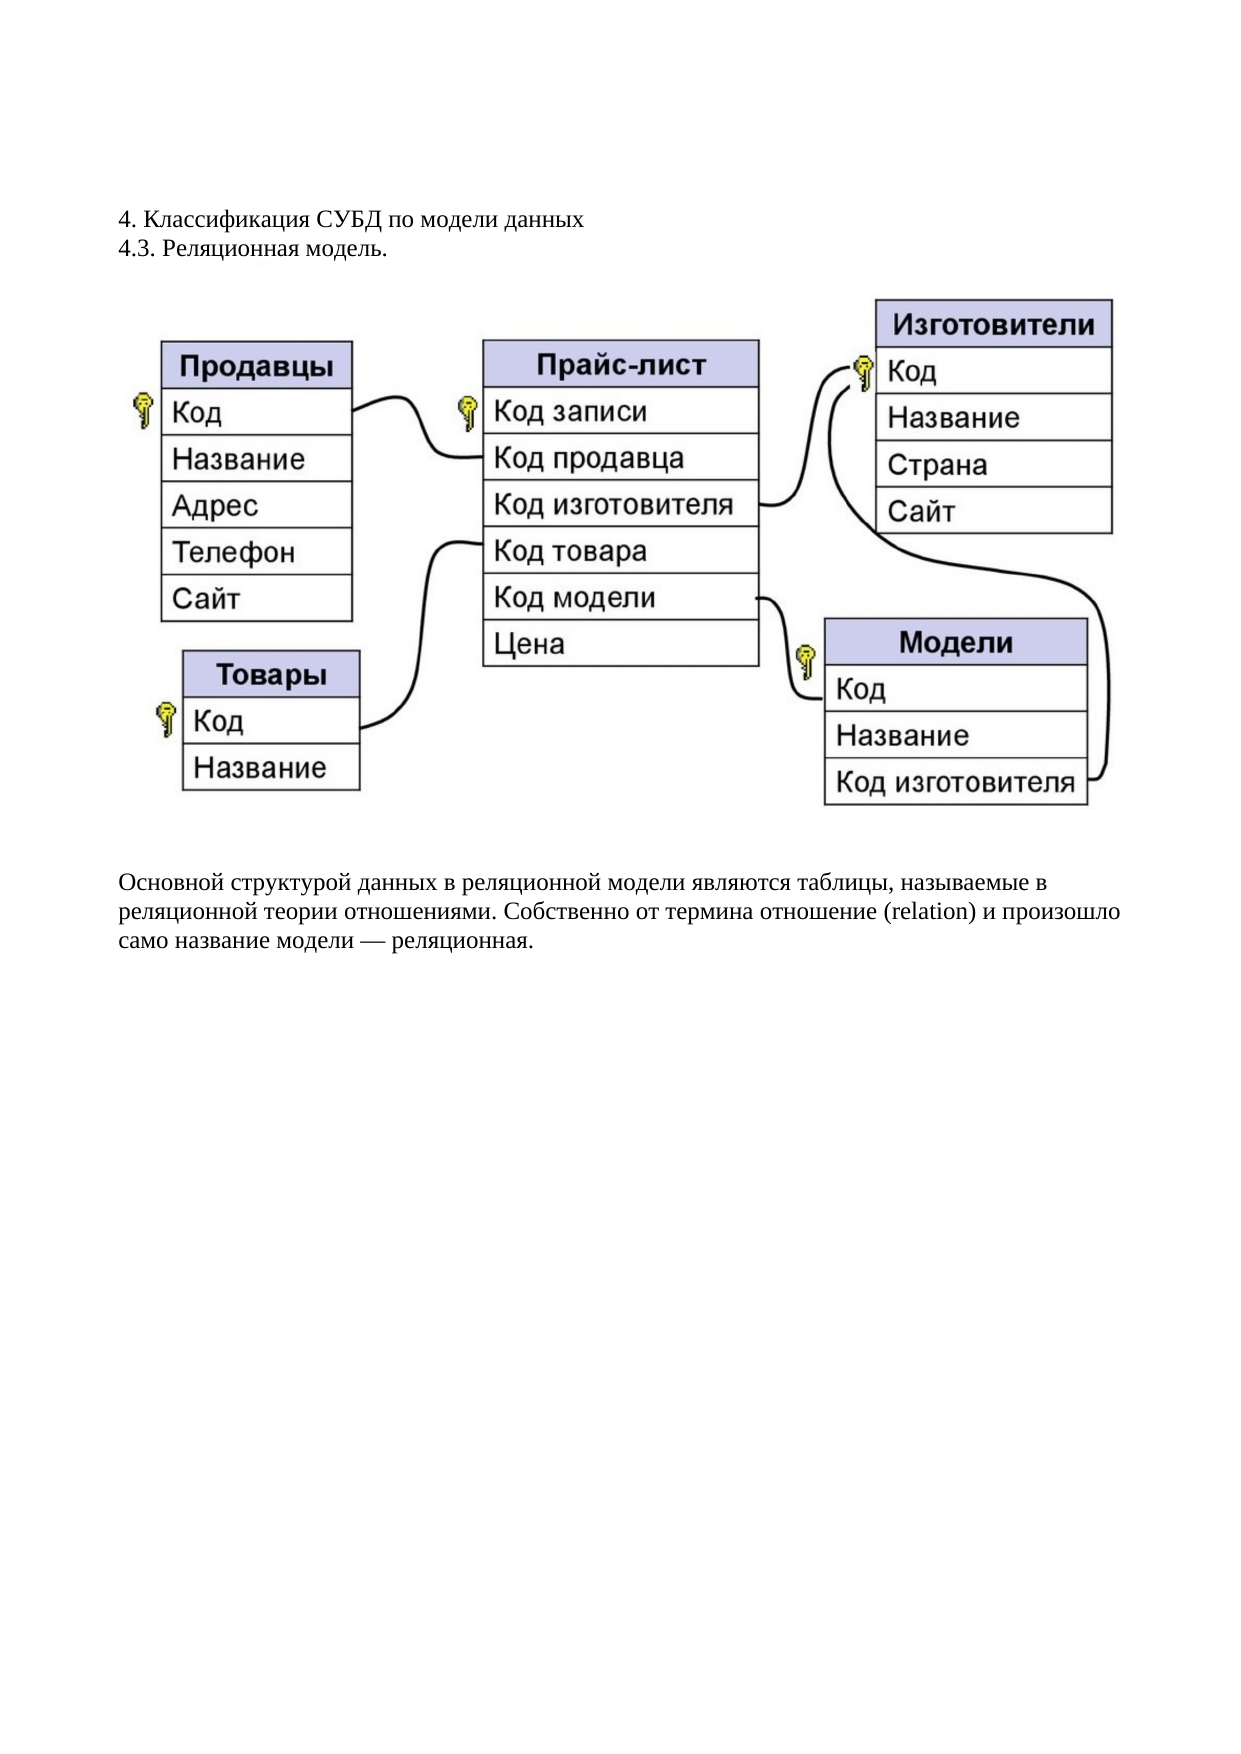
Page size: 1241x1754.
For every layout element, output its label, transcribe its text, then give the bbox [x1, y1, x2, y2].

text само название модели — реляционная. [118, 925, 1122, 953]
text 4. Классификация СУБД по модели данных [118, 204, 1122, 233]
text Основной структурой данных в реляционной модели являются таблицы, называемые в [118, 867, 1122, 896]
text реляционной теории отношениями. Собственно от термина отношение (relation) и произошло [118, 896, 1122, 925]
text 4.3. Реляционная модель. [118, 233, 1122, 261]
